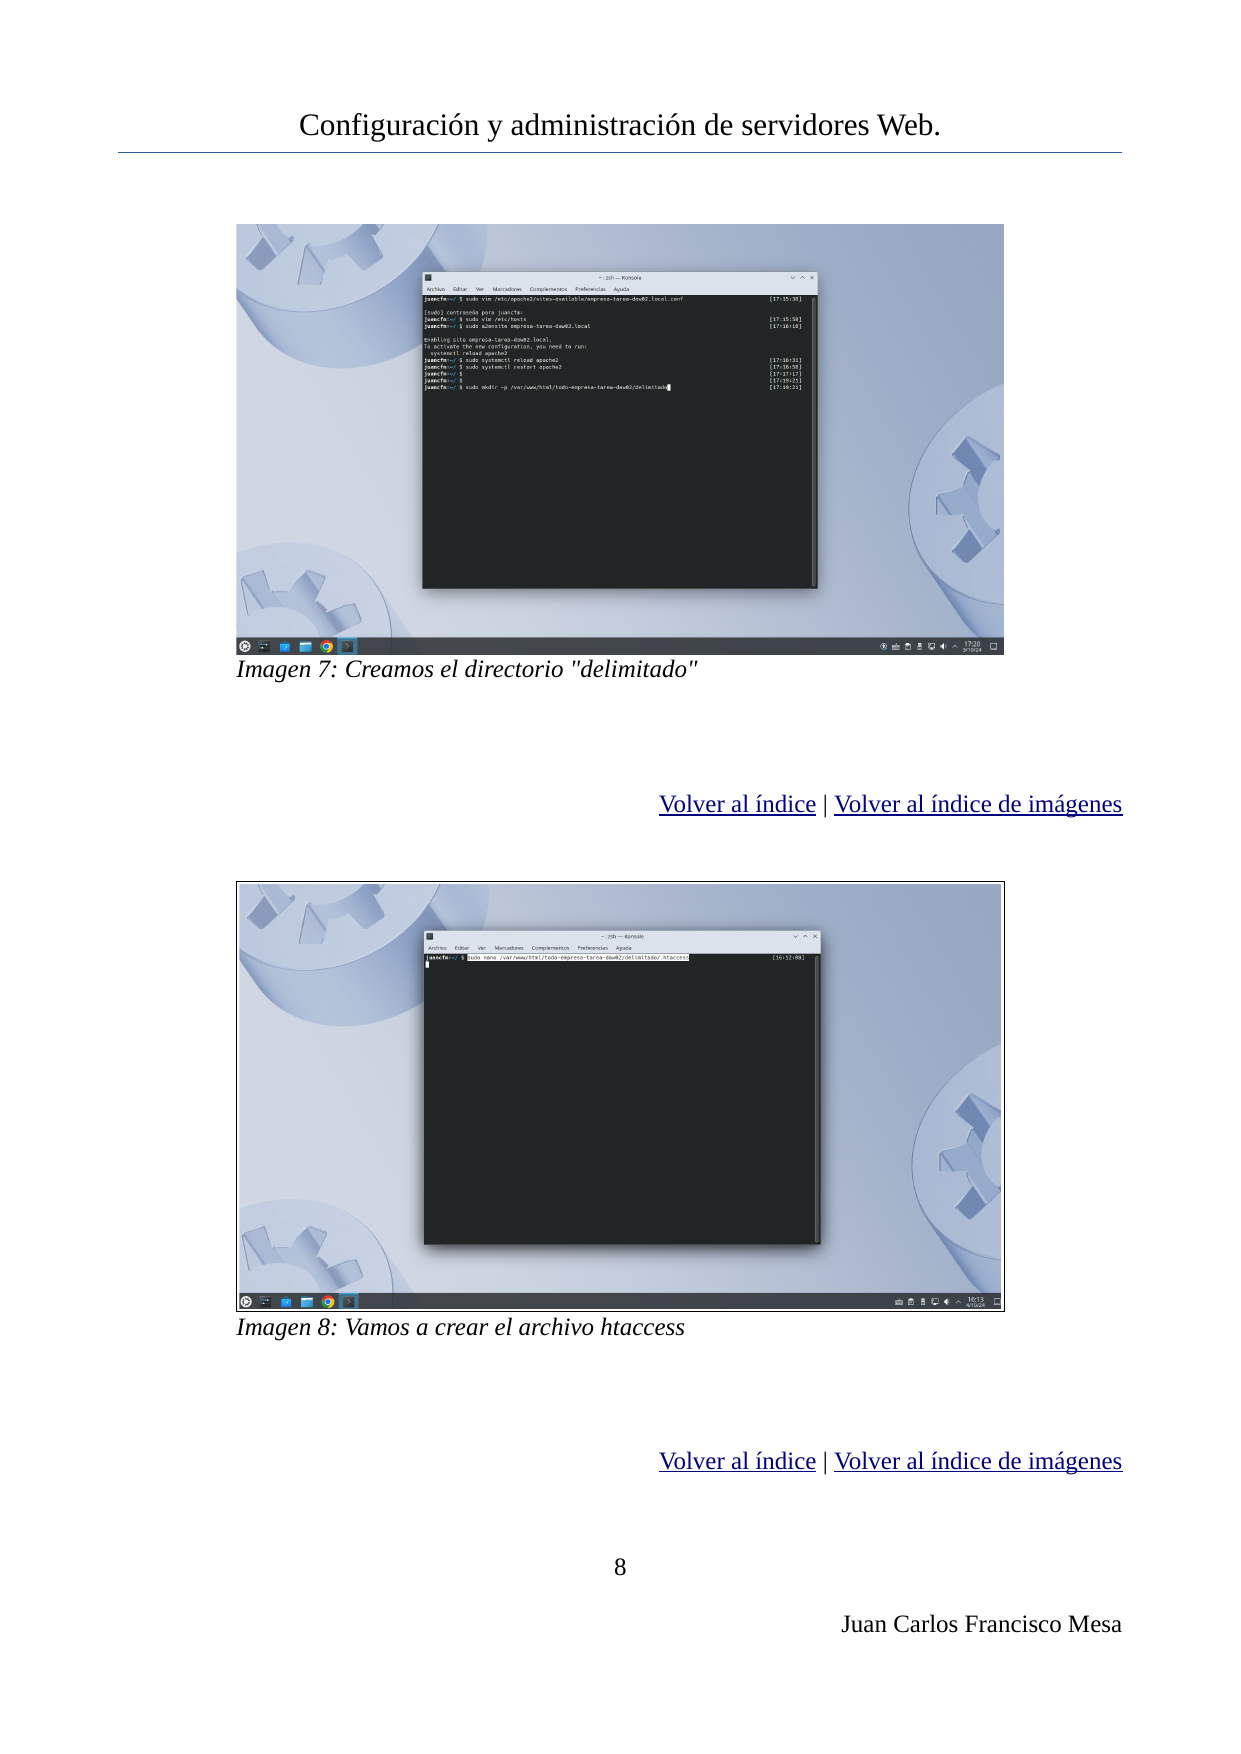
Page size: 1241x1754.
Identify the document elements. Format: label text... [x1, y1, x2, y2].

text Imagen 7: Creamos el directorio "delimitado" [236, 655, 1004, 683]
picture [239, 884, 1001, 1309]
text Imagen 8: Vamos a crear el archivo htaccess [236, 1312, 1004, 1340]
text Volver al índice | Volver al índice de imágenes [118, 1446, 1122, 1475]
picture [236, 224, 1004, 655]
text Volver al índice | Volver al índice de imágenes [118, 789, 1122, 818]
text [237, 882, 1004, 1311]
